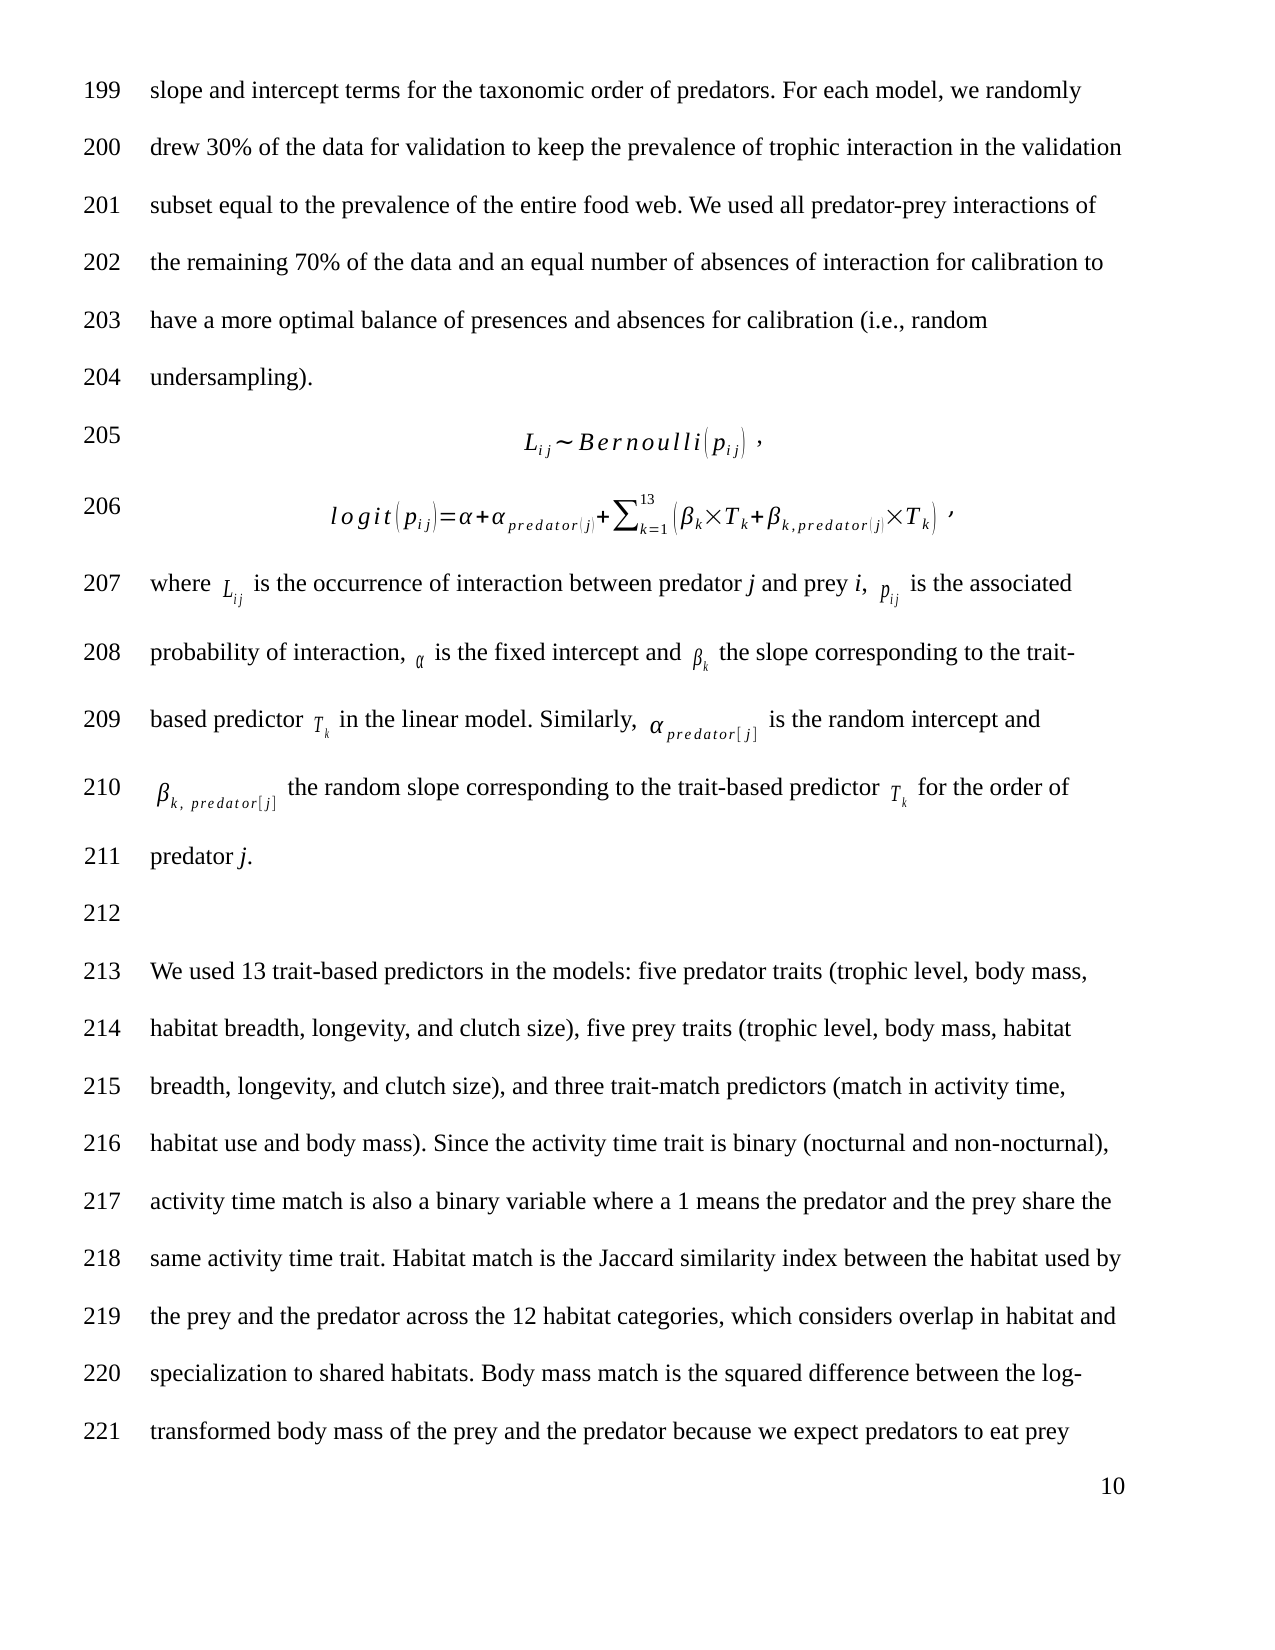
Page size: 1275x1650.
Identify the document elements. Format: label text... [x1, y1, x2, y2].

text We used 13 trait-based predictors in the models: five predator traits (trophic level, body mass, habitat breadth, longevity, and clutch size), five prey traits (trophic level, body mass, habitat breadth, longevity, and clutch size), and three trait-match predictors (match in activity time, habitat use and body mass). Since the activity time trait is binary (nocturnal and non-nocturnal), activity time match is also a binary variable where a 1 means the predator and the prey share the same activity time trait. Habitat match is the Jaccard similarity index between the habitat used by the prey and the predator across the 12 habitat categories, which considers overlap in habitat and specialization to shared habitats. Body mass match is the squared difference between the log-transformed body mass of the prey and the predator because we expect predators to eat prey [150, 956, 1125, 1444]
text , [150, 420, 1125, 461]
text where is the occurrence of interaction between predator j and prey i, is the associated probability of interaction, is the fixed intercept and the slope corresponding to the trait-based predictor in the linear model. Similarly, is the random intercept and the random slope corresponding to the trait-based predictor for the order of predator j. [150, 568, 1125, 869]
text , [150, 489, 1125, 538]
text slope and intercept terms for the taxonomic order of predators. For each model, we randomly drew 30% of the data for validation to keep the prevalence of trophic interaction in the validation subset equal to the prevalence of the entire food web. We used all predator-prey interactions of the remaining 70% of the data and an equal number of absences of interaction for calibration to have a more optimal balance of presences and absences for calibration (i.e., random undersampling). [150, 75, 1125, 391]
